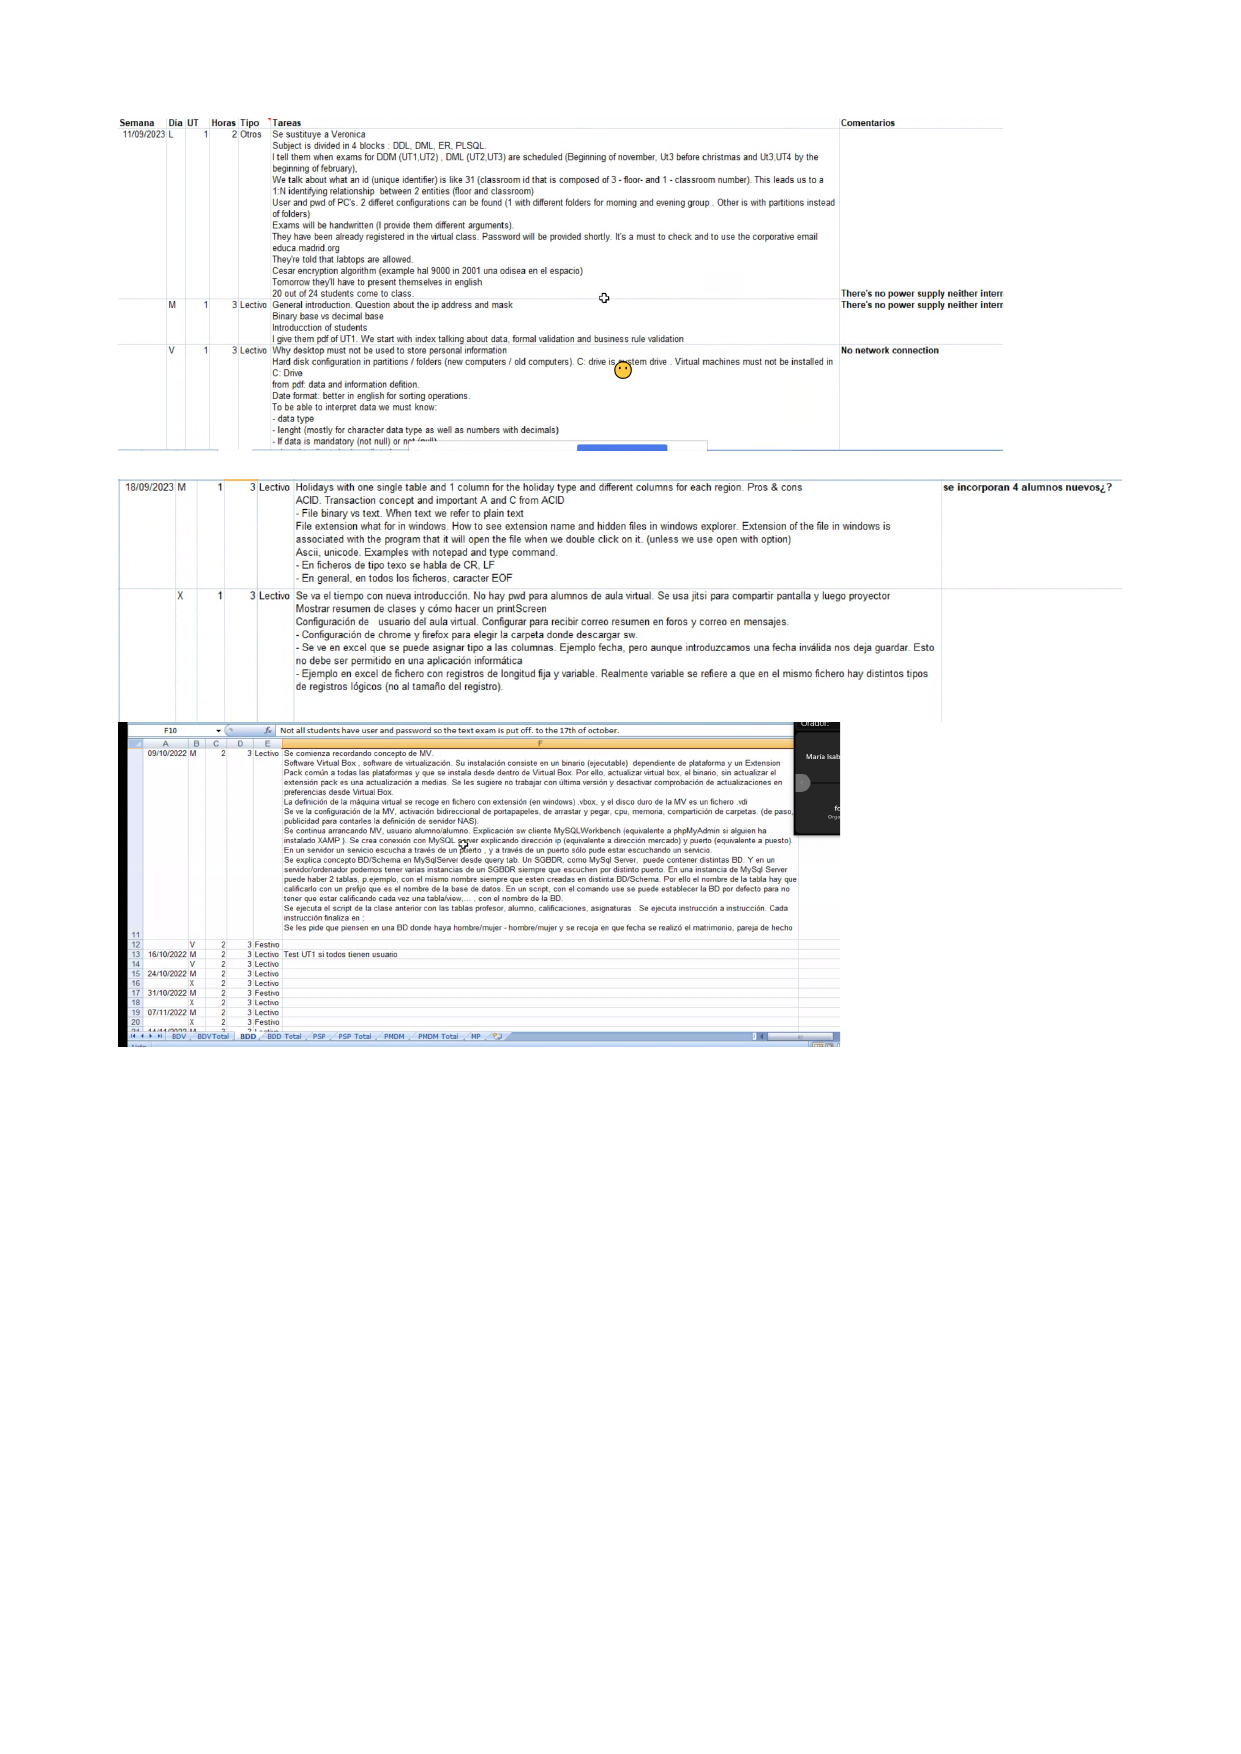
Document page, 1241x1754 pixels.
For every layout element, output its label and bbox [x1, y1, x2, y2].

picture [118, 118, 1004, 451]
picture [118, 479, 1123, 1047]
